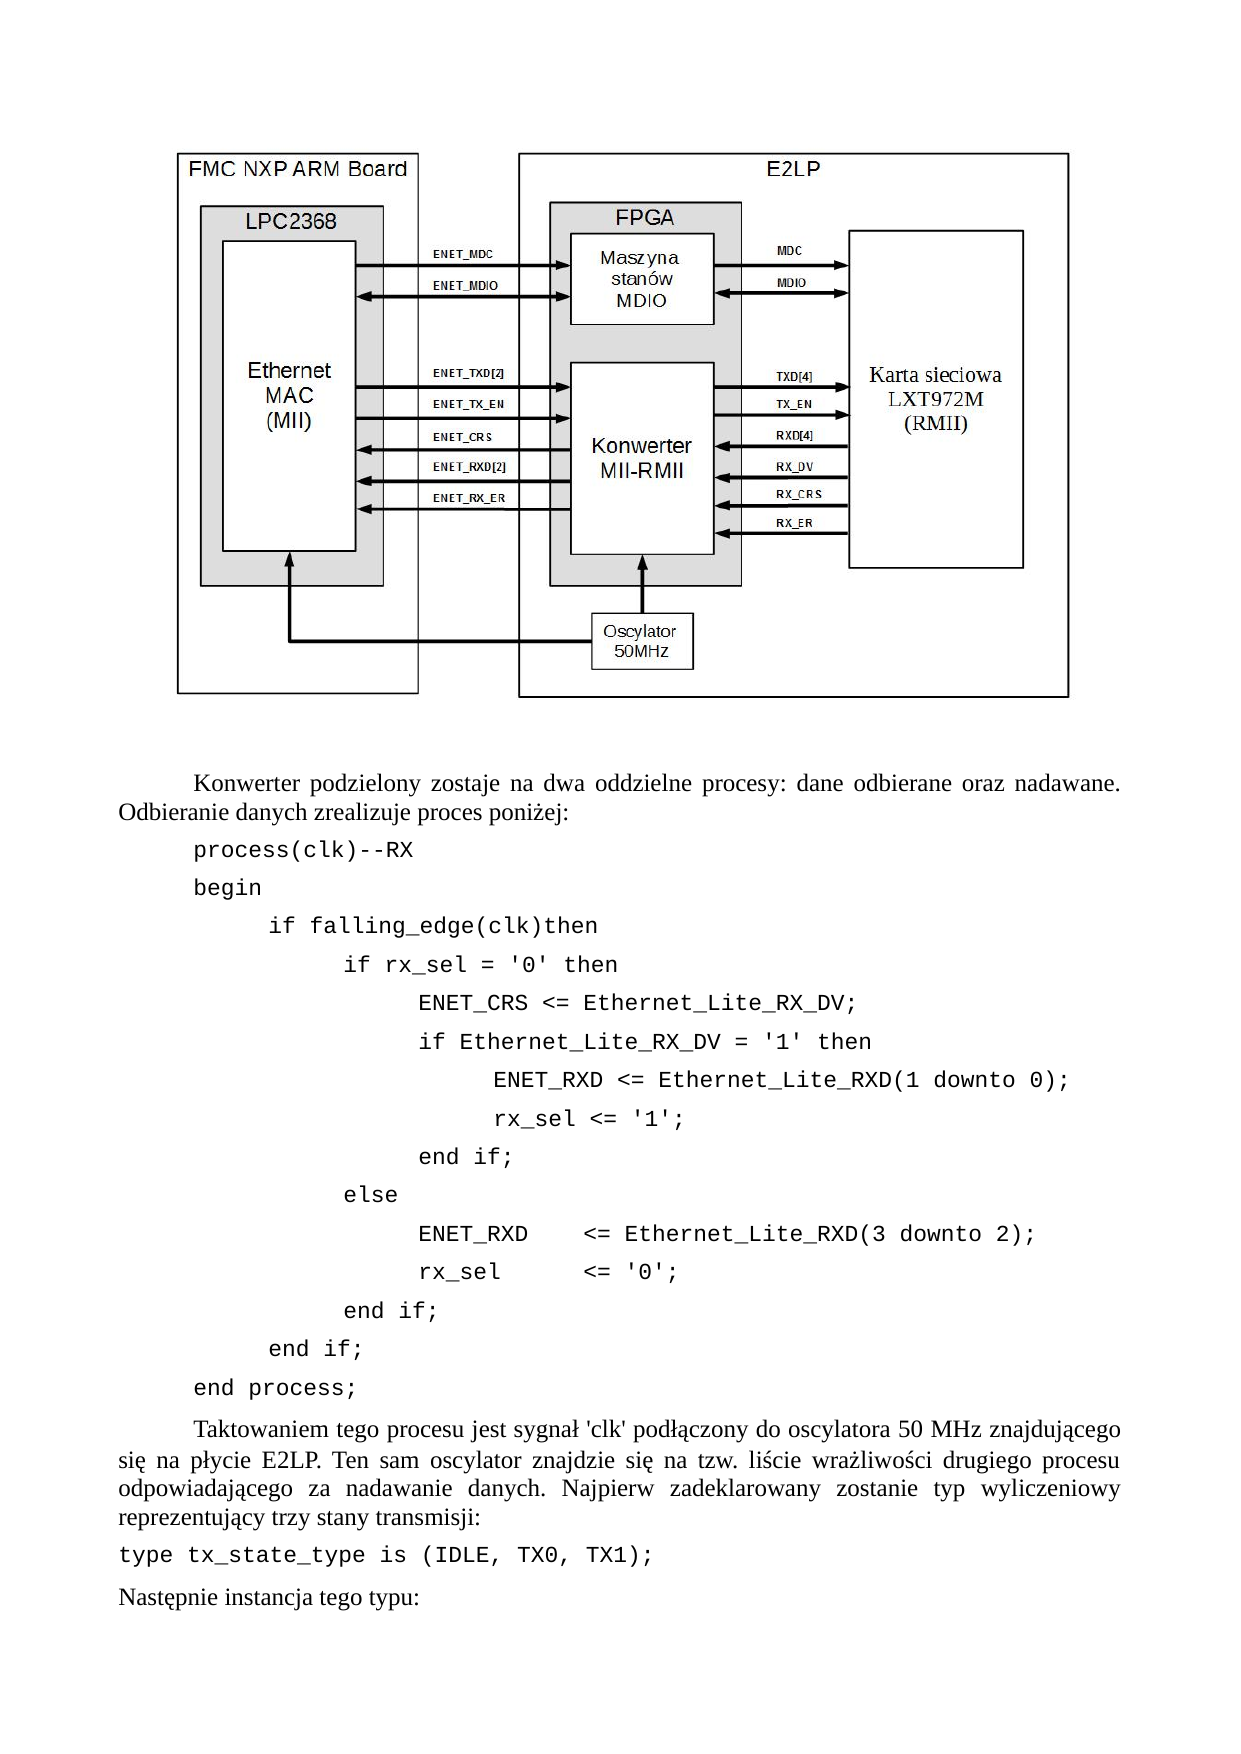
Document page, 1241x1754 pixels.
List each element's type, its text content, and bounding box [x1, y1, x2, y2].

text rx_sel <= '1'; [118, 1107, 1122, 1133]
text ENET_CRS <= Ethernet_Lite_RX_DV; [118, 992, 1122, 1018]
text end if; [118, 1338, 1122, 1363]
text begin [118, 876, 1122, 902]
picture [118, 118, 1123, 727]
text end if; [118, 1299, 1122, 1325]
text process(clk)--RX [118, 838, 1122, 864]
text ENET_RXD <= Ethernet_Lite_RXD(3 downto 2); [118, 1222, 1122, 1248]
text Konwerter podzielony zostaje na dwa oddzielne procesy: dane odbierane oraz nadawane. Odbieranie danych zrealizuje proces poniżej: [118, 768, 1122, 825]
text ENET_RXD <= Ethernet_Lite_RXD(1 downto 0); [118, 1068, 1122, 1094]
text if rx_sel = '0' then [118, 953, 1122, 979]
text else [118, 1184, 1122, 1210]
text Następnie instancja tego typu: [118, 1582, 1122, 1611]
text type tx_state_type is (IDLE, TX0, TX1); [118, 1543, 1122, 1569]
text if Ethernet_Lite_RX_DV = '1' then [118, 1030, 1122, 1056]
text end if; [118, 1145, 1122, 1171]
text Taktowaniem tego procesu jest sygnał 'clk' podłączony do oscylatora 50 MHz znajdującego się na płycie E2LP. Ten sam oscylator znajdzie się na tzw. liście wrażliwości drugiego procesu odpowiadającego za nadawanie danych. Najpierw zadeklarowany zostanie typ wyliczeniowy reprezentujący trzy stany transmisji: [118, 1414, 1122, 1531]
text end process; [118, 1376, 1122, 1402]
text if falling_edge(clk)then [118, 915, 1122, 941]
text rx_sel <= '0'; [118, 1261, 1122, 1287]
